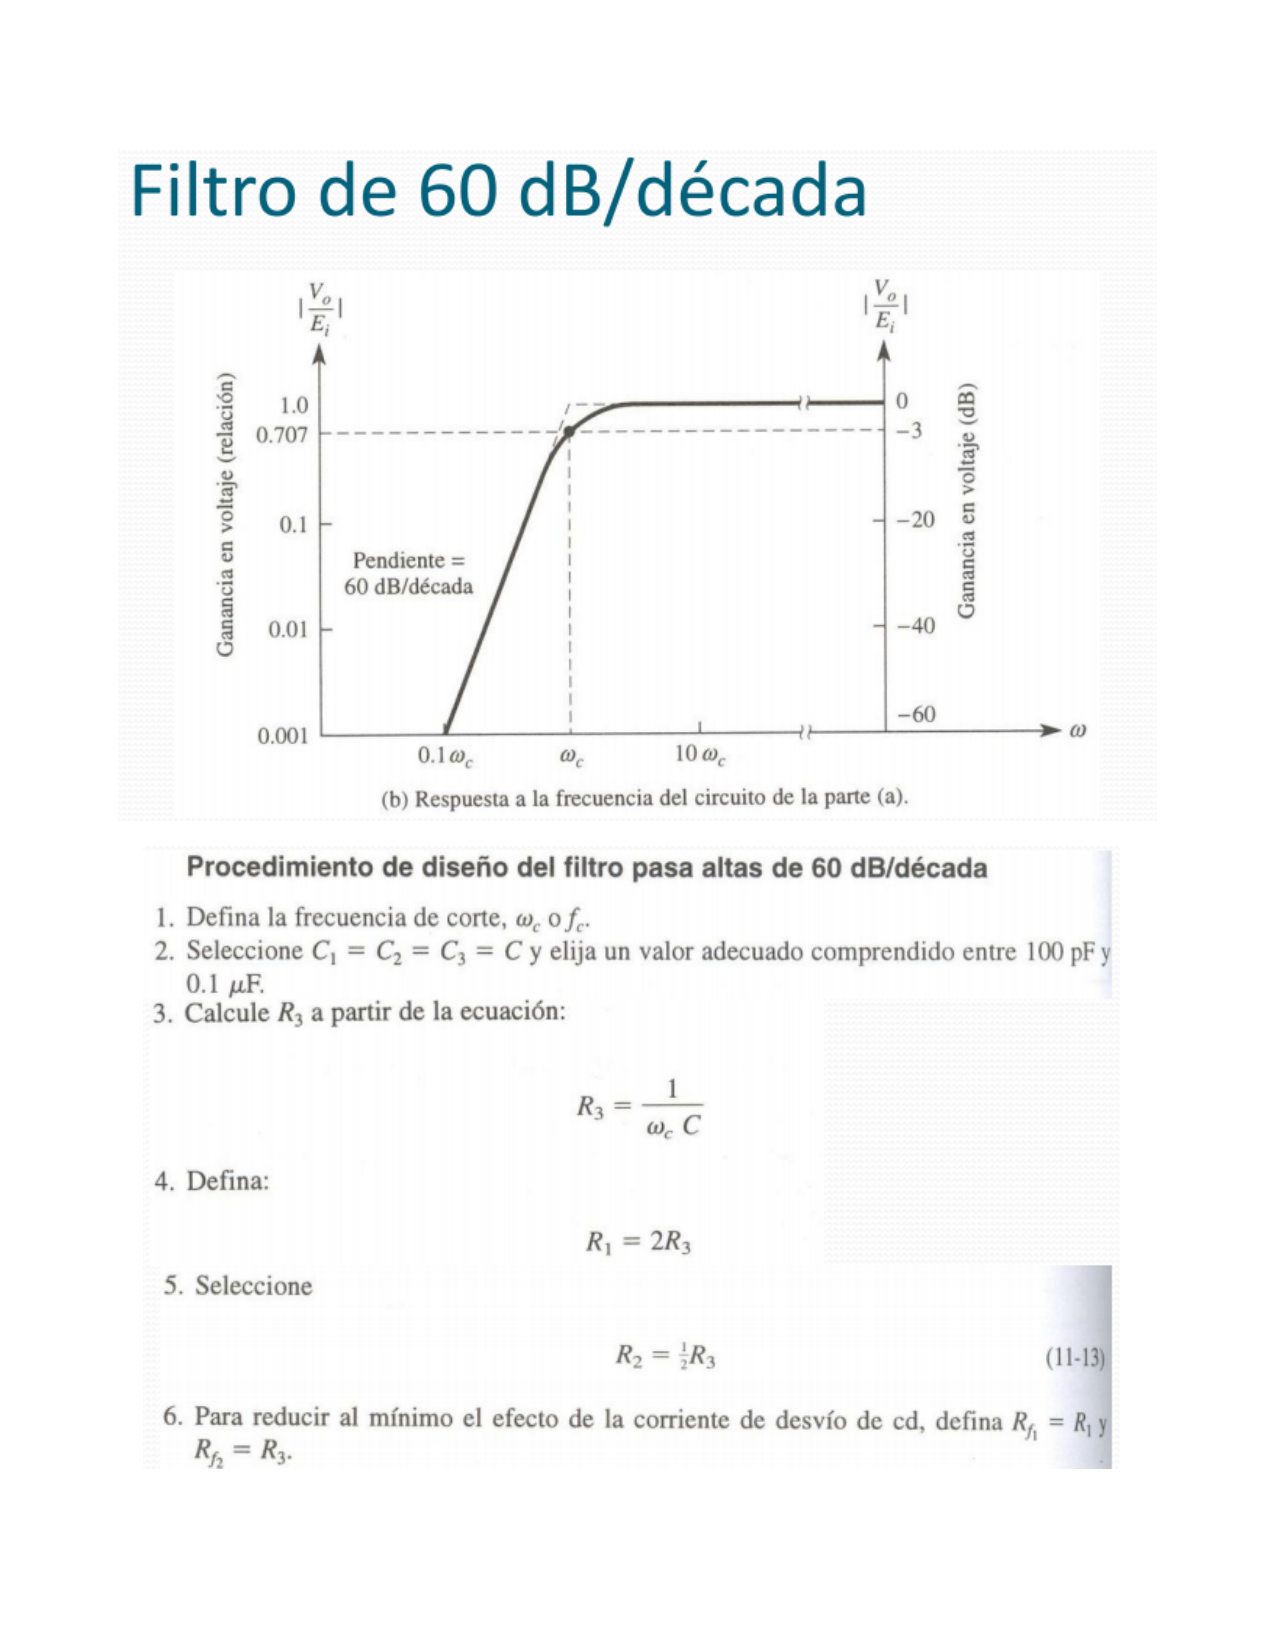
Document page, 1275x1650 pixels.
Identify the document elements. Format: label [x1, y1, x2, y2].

picture [118, 149, 1157, 821]
picture [143, 846, 1120, 1469]
